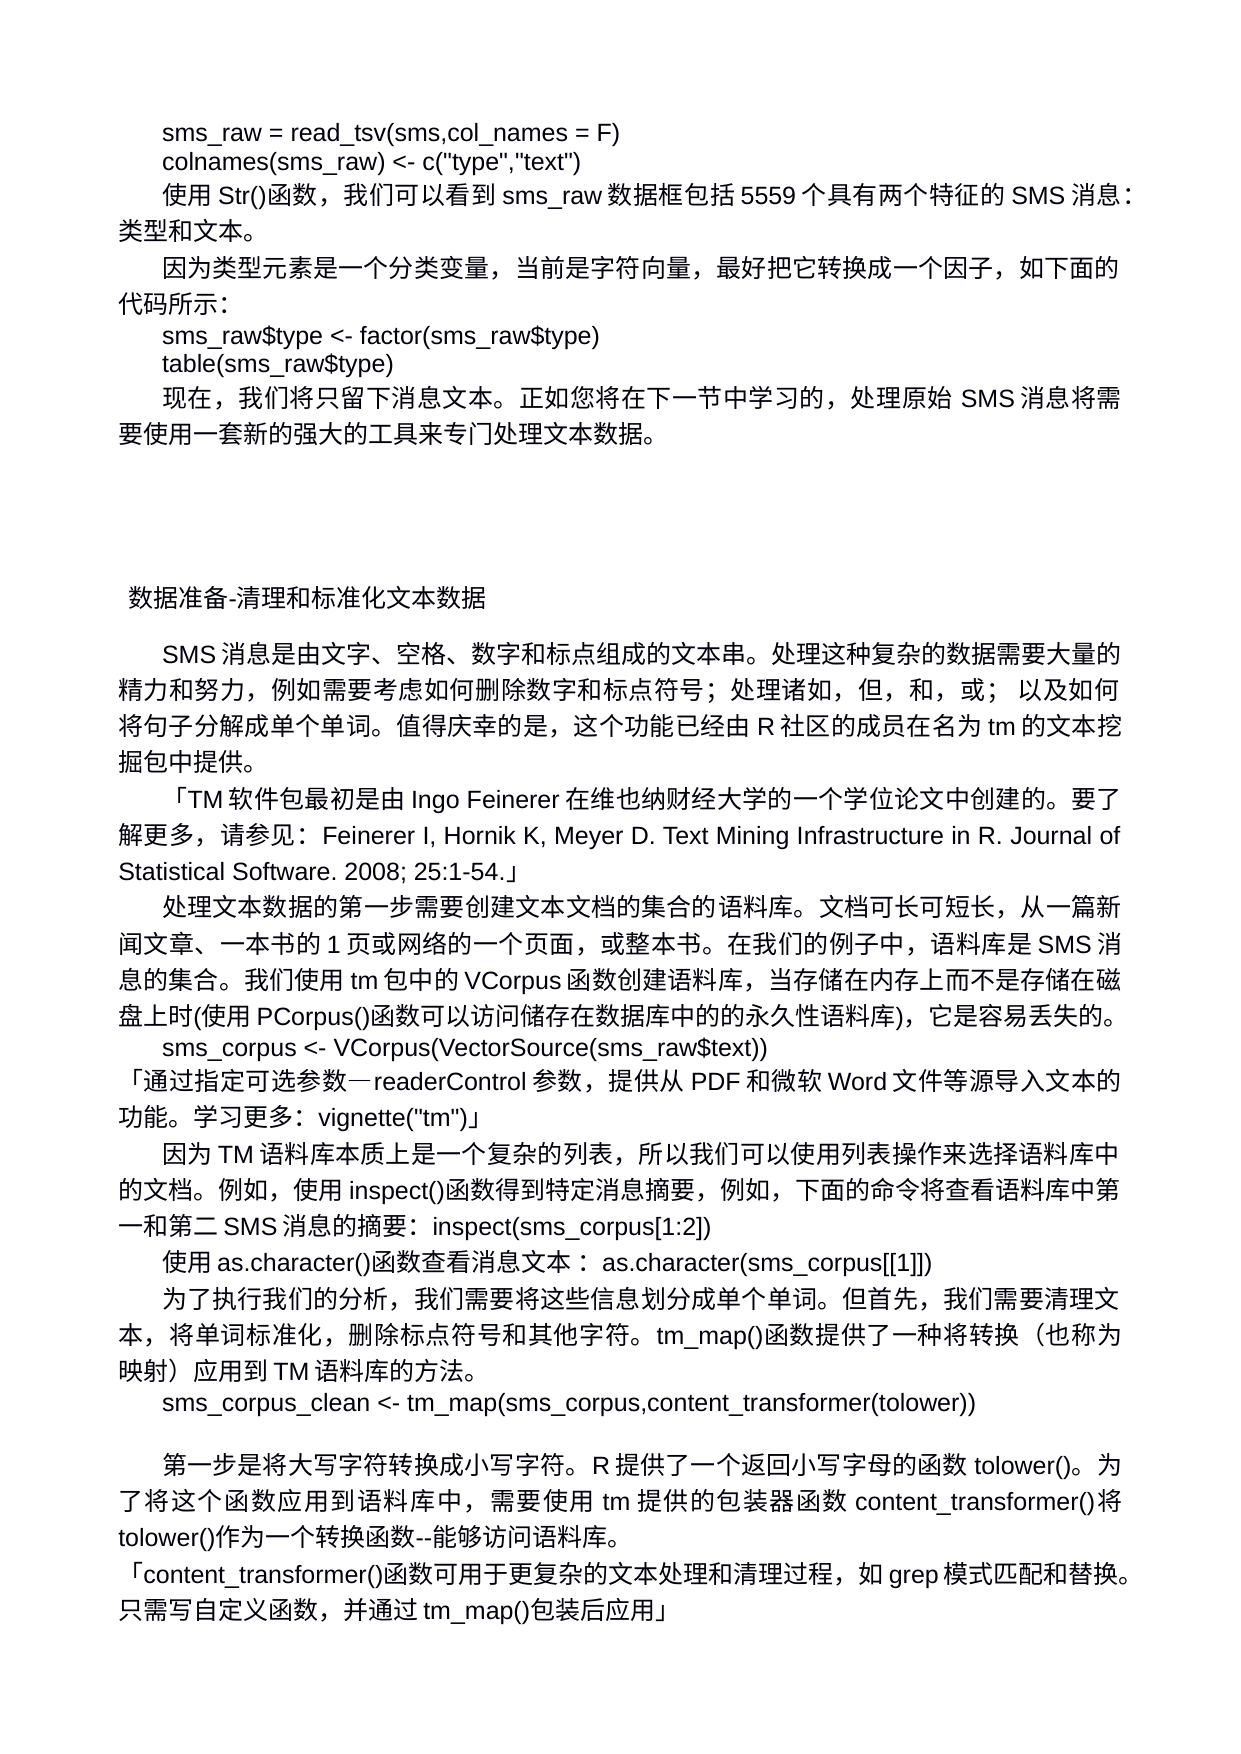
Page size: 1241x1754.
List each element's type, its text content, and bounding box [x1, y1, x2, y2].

text colnames(sms_raw) <- c("type","text") [118, 147, 1122, 176]
text sms_raw = read_tsv(sms,col_names = F) [118, 118, 1122, 147]
text 「通过指定可选参数—readerControl参数，提供从PDF和微软Word文件等源导入文本的功能。学习更多：vignette("tm")」 [118, 1062, 1122, 1134]
text sms_corpus_clean <- tm_map(sms_corpus,content_transformer(tolower)) [118, 1388, 1122, 1417]
text 使用as.character()函数查看消息文本 ：as.character(sms_corpus[[1]]) [118, 1243, 1122, 1279]
text 第一步是将大写字符转换成小写字符。R提供了一个返回小写字母的函数tolower()。为了将这个函数应用到语料库中，需要使用tm提供的包装器函数content_transformer()将tolower()作为一个转换函数--能够访问语料库。 [118, 1445, 1122, 1554]
text SMS消息是由文字、空格、数字和标点组成的文本串。处理这种复杂的数据需要大量的精力和努力，例如需要考虑如何删除数字和标点符号；处理诸如，但，和，或； 以及如何将句子分解成单个单词。值得庆幸的是，这个功能已经由R社区的成员在名为tm的文本挖掘包中提供。 [118, 634, 1122, 779]
text 「content_transformer()函数可用于更复杂的文本处理和清理过程，如grep模式匹配和替换。 [118, 1554, 1122, 1590]
text 因为类型元素是一个分类变量，当前是字符向量，最好把它转换成一个因子，如下面的代码所示： [118, 248, 1122, 321]
text 只需写自定义函数，并通过tm_map()包装后应用」 [118, 1590, 1122, 1627]
text 「TM软件包最初是由Ingo Feinerer在维也纳财经大学的一个学位论文中创建的。要了解更多，请参见：Feinerer I, Hornik K, Meyer D. Text Mining Infrastructure in R. Journal of Statistical Software. 2008; 25:1-54.」 [118, 779, 1122, 888]
text sms_raw$type <- factor(sms_raw$type) [118, 321, 1122, 349]
text 现在，我们将只留下消息文本。正如您将在下一节中学习的，处理原始SMS消息将需要使用一套新的强大的工具来专门处理文本数据。 [118, 378, 1122, 451]
text 使用Str()函数，我们可以看到sms_raw数据框包括5559个具有两个特征的SMS消息：类型和文本。 [118, 176, 1122, 248]
text 为了执行我们的分析，我们需要将这些信息划分成单个单词。但首先，我们需要清理文本，将单词标准化，删除标点符号和其他字符。tm_map()函数提供了一种将转换（也称为映射）应用到TM语料库的方法。 [118, 1279, 1122, 1388]
text table(sms_raw$type) [118, 349, 1122, 378]
text sms_corpus <- VCorpus(VectorSource(sms_raw$text)) [118, 1033, 1122, 1062]
text 因为TM语料库本质上是一个复杂的列表，所以我们可以使用列表操作来选择语料库中的文档。例如，使用inspect()函数得到特定消息摘要，例如，下面的命令将查看语料库中第一和第二SMS消息的摘要：inspect(sms_corpus[1:2]) [118, 1134, 1122, 1243]
text 处理文本数据的第一步需要创建文本文档的集合的语料库。文档可长可短长，从一篇新闻文章、一本书的1页或网络的一个页面，或整本书。在我们的例子中，语料库是SMS消息的集合。我们使用tm包中的VCorpus函数创建语料库，当存储在内存上而不是存储在磁盘上时(使用PCorpus()函数可以访问储存在数据库中的的永久性语料库)，它是容易丢失的。 [118, 888, 1122, 1033]
subtitle 数据准备-清理和标准化文本数据 [128, 578, 1122, 614]
